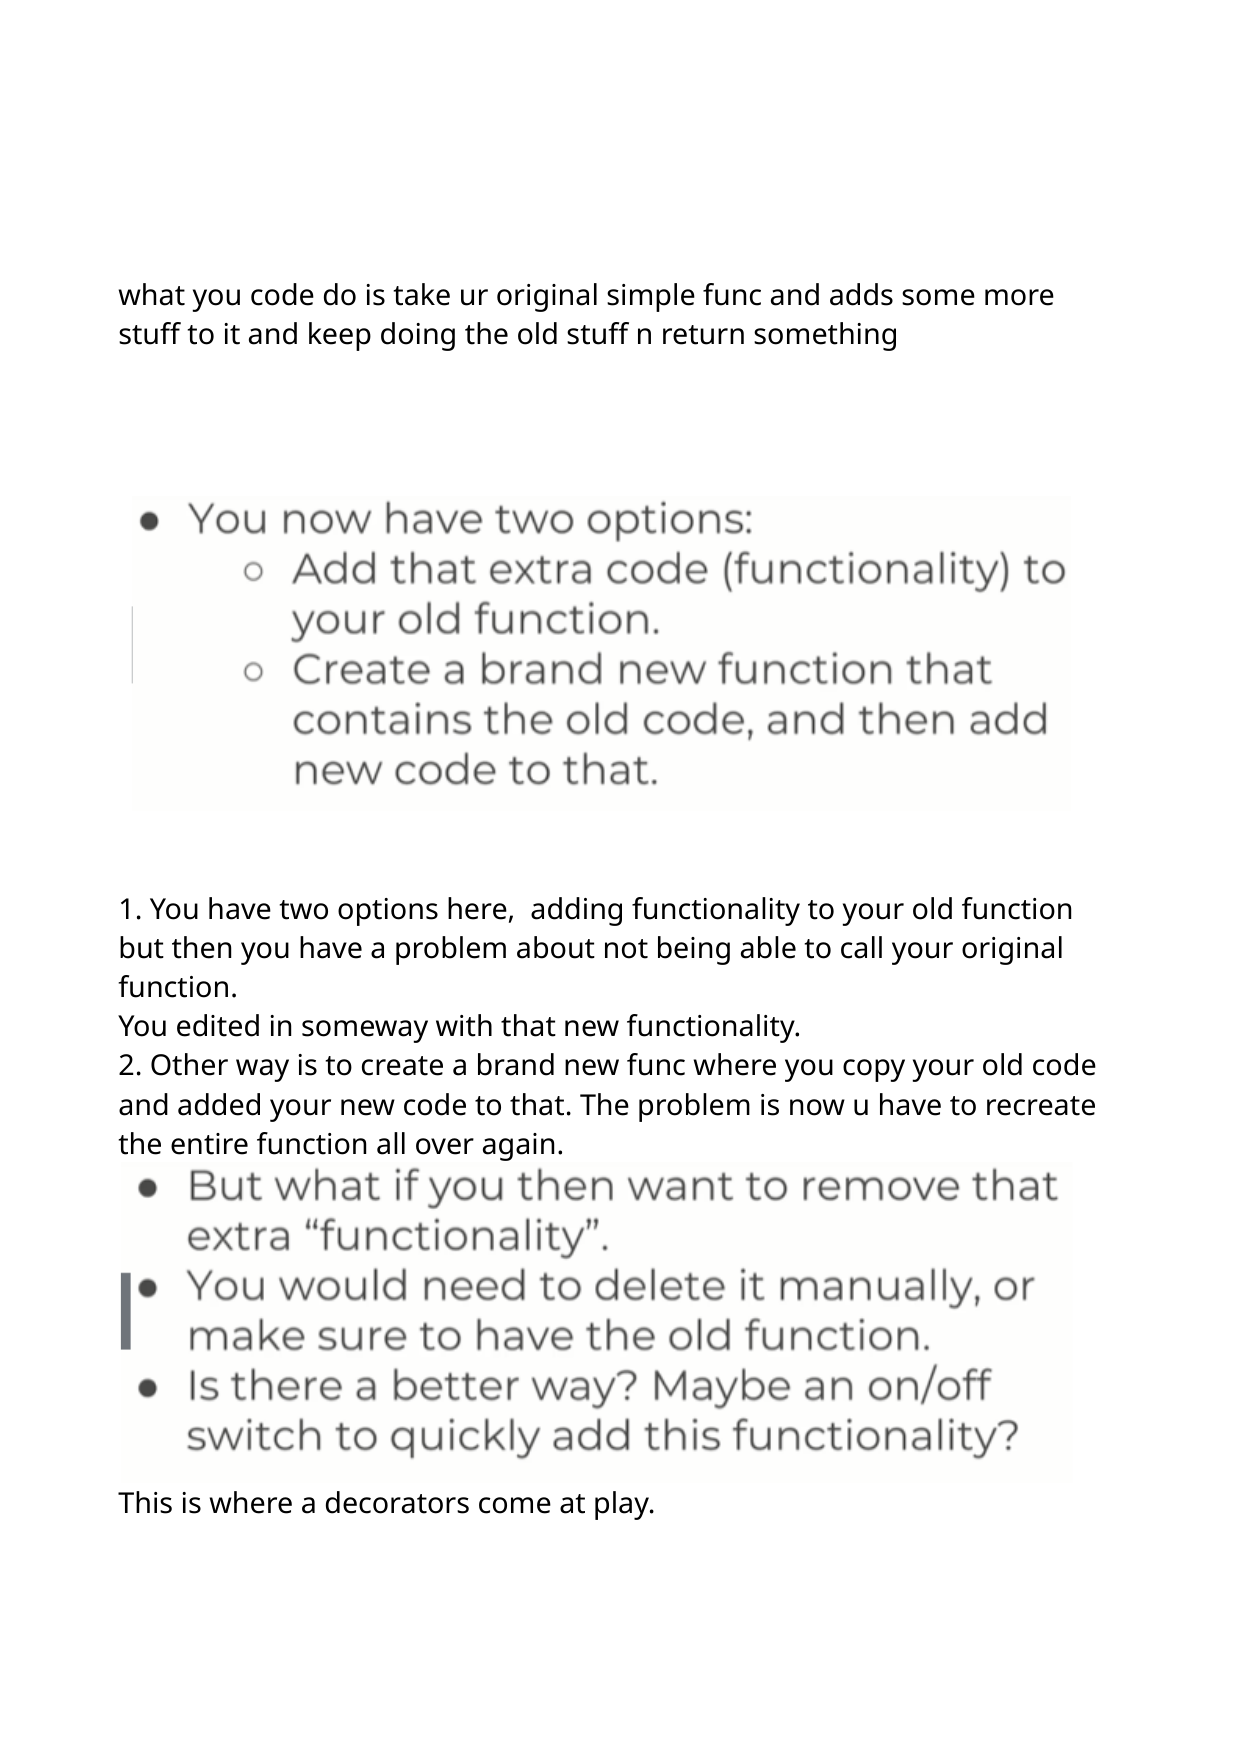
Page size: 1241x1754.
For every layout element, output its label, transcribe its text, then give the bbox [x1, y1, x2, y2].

text what you code do is take ur original simple func and adds some more stuff to it and keep doing the old stuff n return something [118, 275, 1122, 353]
text 2. Other way is to create a brand new func where you copy your old code and added your new code to that. The problem is now u have to recreate the entire function all over again. [118, 1045, 1122, 1163]
picture [120, 1162, 1073, 1483]
text This is where a decorators come at play. [118, 1163, 1122, 1522]
text You edited in someway with that new functionality. [118, 1006, 1122, 1045]
text 1. You have two options here, adding functionality to your old function but then you have a problem about not being able to call your original function. [118, 888, 1122, 1006]
picture [131, 496, 1071, 811]
